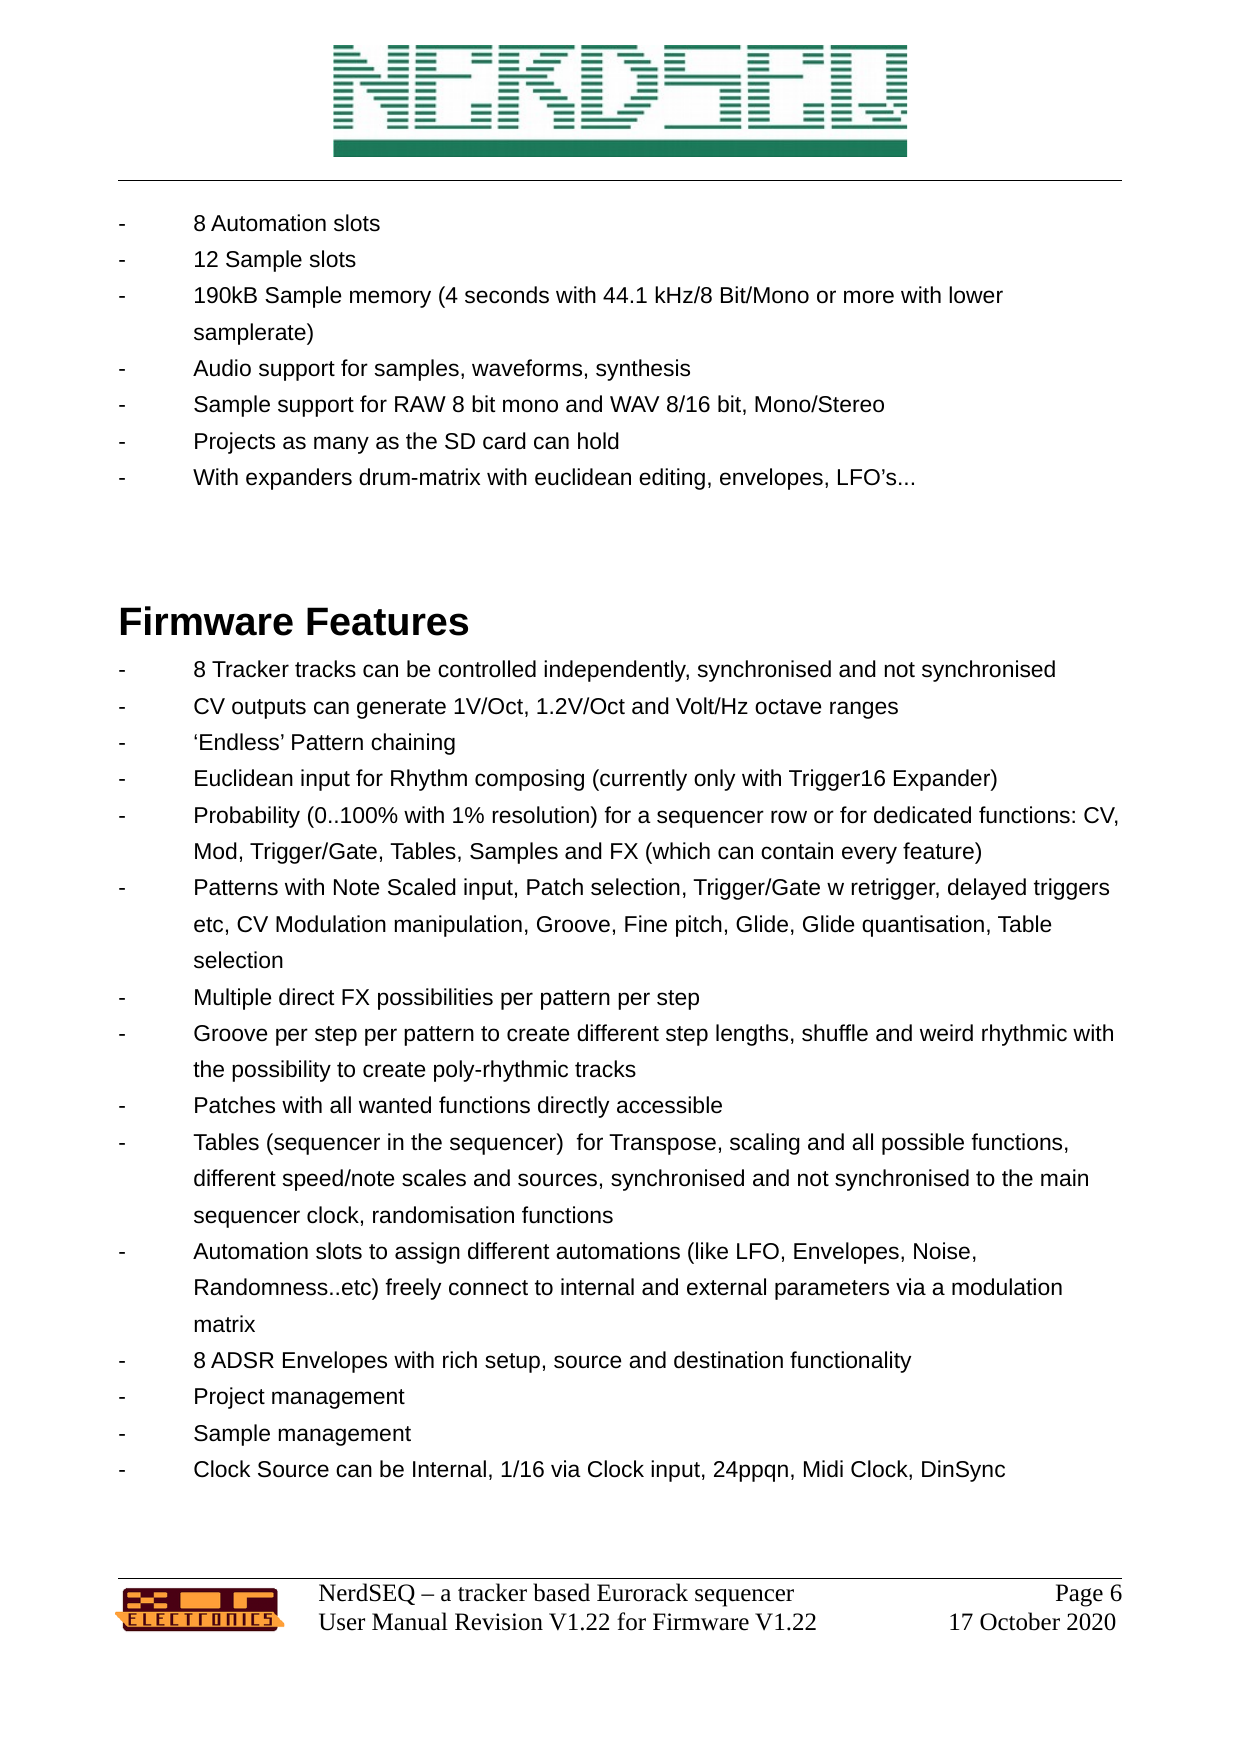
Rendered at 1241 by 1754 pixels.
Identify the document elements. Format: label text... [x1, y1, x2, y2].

text - Euclidean input for Rhythm composing (currently only with Trigger16 Expander) [118, 765, 1122, 792]
picture [333, 45, 908, 157]
text - Tables (sequencer in the sequencer) for Transpose, scaling and all possible functions, different speed/note scales and sources, synchronised and not synchronised to the main sequencer clock, randomisation functions [118, 1129, 1122, 1228]
text - Sample management [118, 1420, 1122, 1446]
text - ‘Endless’ Pattern chaining [118, 729, 1122, 755]
text - 190kB Sample memory (4 seconds with 44.1 kHz/8 Bit/Mono or more with lower samplerate) [118, 282, 1122, 345]
text - Clock Source can be Internal, 1/16 via Clock input, 24ppqn, Midi Clock, DinSync [118, 1456, 1122, 1482]
text - CV outputs can generate 1V/Oct, 1.2V/Oct and Volt/Hz octave ranges [118, 693, 1122, 719]
text - Audio support for samples, waveforms, synthesis [118, 355, 1122, 381]
text - Patches with all wanted functions directly accessible [118, 1092, 1122, 1119]
text - 8 Tracker tracks can be controlled independently, synchronised and not synchronised [118, 656, 1122, 683]
text - Automation slots to assign different automations (like LFO, Envelopes, Noise, Randomness..etc) freely connect to internal and external parameters via a modulation matrix [118, 1238, 1122, 1337]
text - Projects as many as the SD card can hold [118, 428, 1122, 454]
text - 8 ADSR Envelopes with rich setup, source and destination functionality [118, 1347, 1122, 1373]
text - Multiple direct FX possibilities per pattern per step [118, 983, 1122, 1010]
text - Sample support for RAW 8 bit mono and WAV 8/16 bit, Mono/Stereo [118, 391, 1122, 418]
text - 12 Sample slots [118, 246, 1122, 272]
text - Project management [118, 1383, 1122, 1410]
text - Groove per step per pattern to create different step lengths, shuffle and weird rhythmic with the possibility to create poly-rhythmic tracks [118, 1020, 1122, 1082]
text - 8 Automation slots [118, 209, 1122, 236]
subtitle Firmware Features [118, 598, 1122, 644]
text - Patterns with Note Scaled input, Patch selection, Trigger/Gate w retrigger, delayed triggers etc, CV Modulation manipulation, Groove, Fine pitch, Glide, Glide quantisation, Table selection [118, 874, 1122, 973]
text - With expanders drum-matrix with euclidean editing, envelopes, LFO’s... [118, 464, 1122, 490]
text - Probability (0..100% with 1% resolution) for a sequencer row or for dedicated functions: CV, Mod, Trigger/Gate, Tables, Samples and FX (which can contain every feature) [118, 802, 1122, 864]
picture [115, 1584, 285, 1634]
